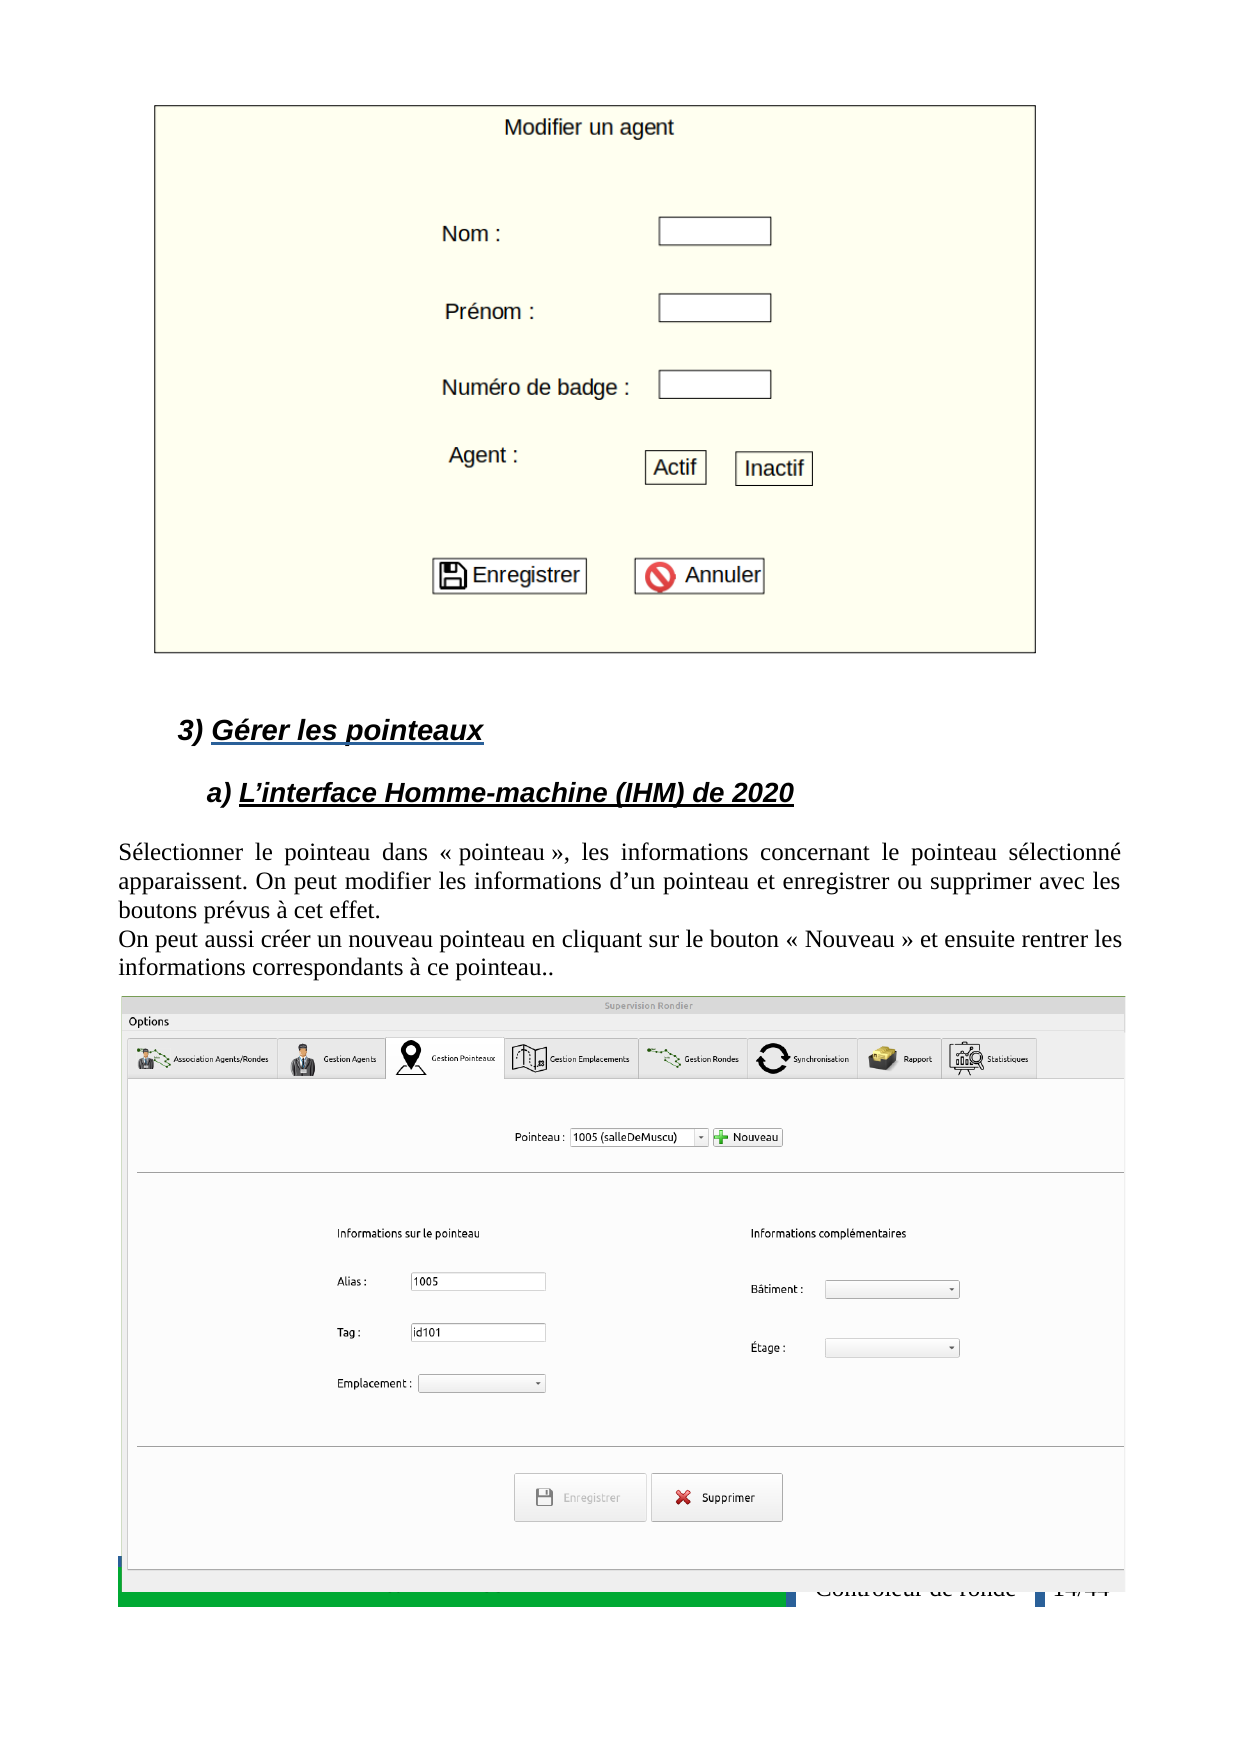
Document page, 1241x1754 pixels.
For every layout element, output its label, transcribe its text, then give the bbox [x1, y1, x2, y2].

text Sélectionner le pointeau dans « pointeau », les informations concernant le pointeau sélectionné apparaissent. On peut modifier les informations d’un pointeau et enregistrer ou supprimer avec les boutons prévus à cet effet. [118, 837, 1122, 924]
subtitle Gérer les pointeaux [118, 713, 1122, 747]
text On peut aussi créer un nouveau pointeau en cliquant sur le bouton « Nouveau » et ensuite rentrer les informations correspondants à ce pointeau.. [118, 924, 1122, 981]
picture [152, 104, 1037, 655]
picture [121, 996, 1126, 1592]
subtitle L’interface Homme-machine (IHM) de 2020 [118, 776, 1122, 808]
